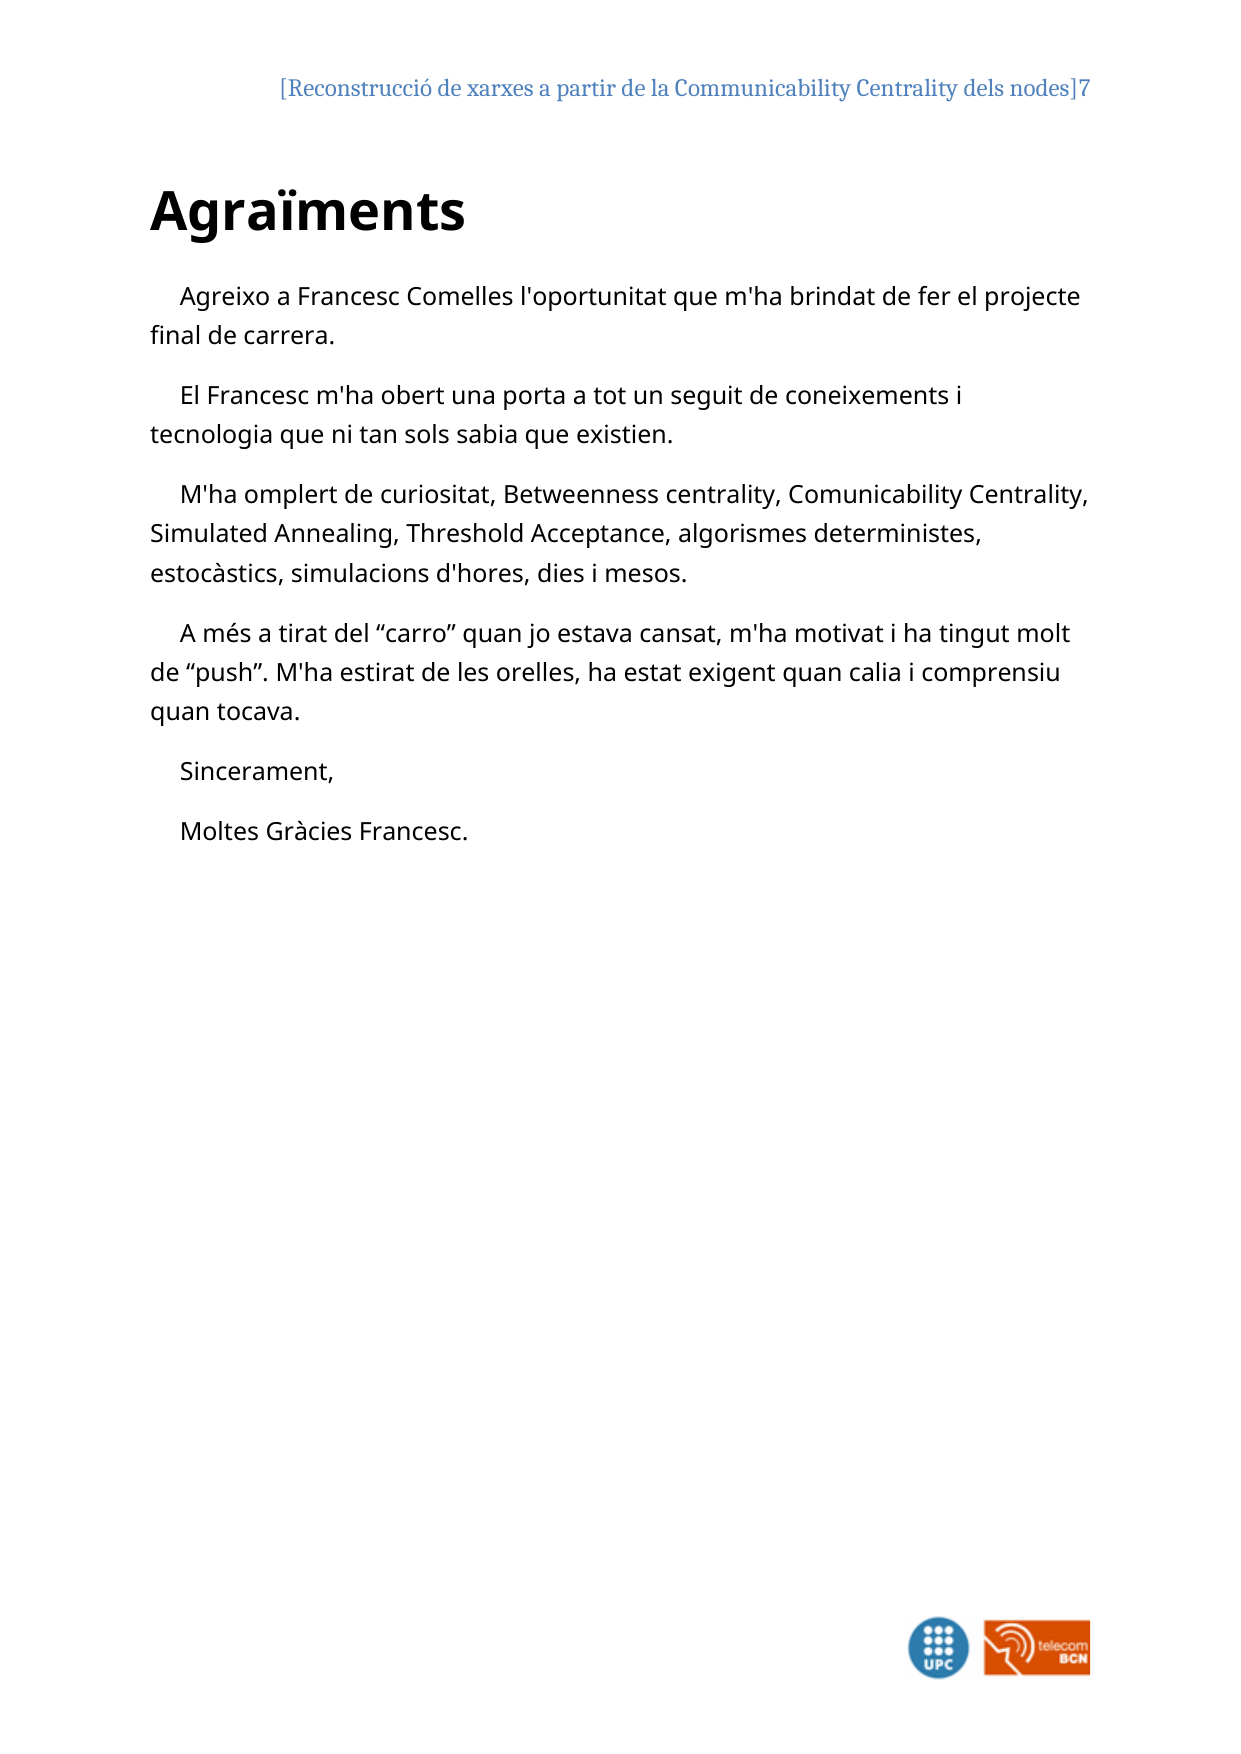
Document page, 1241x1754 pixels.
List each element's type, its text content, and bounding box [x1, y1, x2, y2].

picture [904, 1614, 1091, 1681]
text M'ha omplert de curiositat, Betweenness centrality, Comunicability Centrality, Simulated Annealing, Threshold Acceptance, algorismes deterministes, estocàstics, simulacions d'hores, dies i mesos. [150, 477, 1090, 589]
text Moltes Gràcies Francesc. [150, 813, 1090, 848]
text A més a tirat del “carro” quan jo estava cansat, m'ha motivat i ha tingut molt de “push”. M'ha estirat de les orelles, ha estat exigent quan calia i comprensiu quan tocava. [150, 615, 1090, 728]
text Sincerament, [150, 753, 1090, 788]
text El Francesc m'ha obert una porta a tot un seguit de coneixements i tecnologia que ni tan sols sabia que existien. [150, 378, 1090, 451]
text Agreixo a Francesc Comelles l'oportunitat que m'ha brindat de fer el projecte final de carrera. [150, 278, 1090, 352]
subtitle Agraïments [150, 173, 1090, 247]
